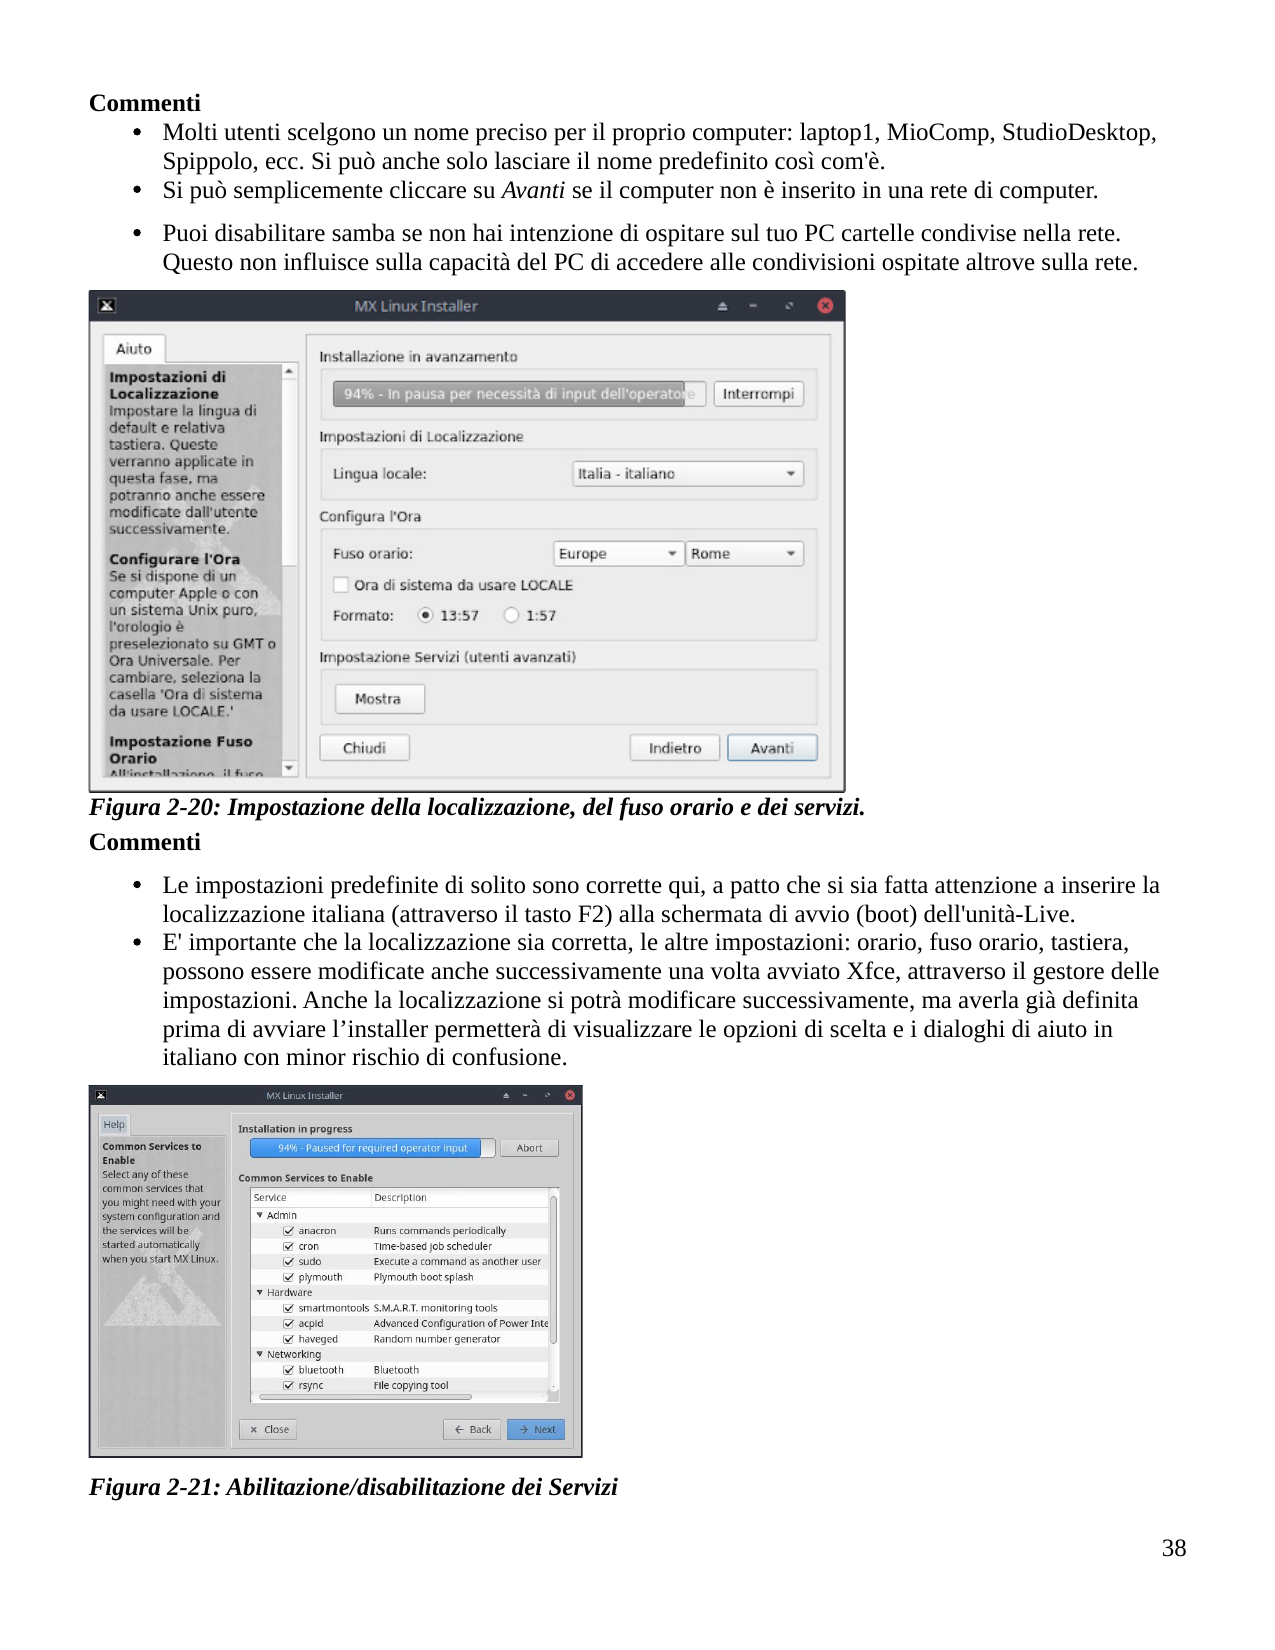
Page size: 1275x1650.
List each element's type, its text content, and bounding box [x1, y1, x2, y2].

list Si può semplicemente cliccare su Avanti se il computer non è inserito in una rete di computer. [133, 175, 1186, 203]
text Commenti [88, 88, 1186, 117]
text Figura 2-21: Abilitazione/disabilitazione dei Servizi [88, 1472, 1186, 1501]
list Le impostazioni predefinite di solito sono corrette qui, a patto che si sia fatta attenzione a inserire la localizzazione italiana (attraverso il tasto F2) alla schermata di avvio (boot) dell'unità-Live. [133, 870, 1186, 927]
text Commenti [88, 827, 1186, 855]
picture [88, 1085, 583, 1458]
list Molti utenti scelgono un nome preciso per il proprio computer: laptop1, MioComp, StudioDesktop, Spippolo, ecc. Si può anche solo lasciare il nome predefinito così com'è. [133, 117, 1186, 175]
list Puoi disabilitare samba se non hai intenzione di ospitare sul tuo PC cartelle condivise nella rete. Questo non influisce sulla capacità del PC di accedere alle condivisioni ospitate altrove sulla rete. [133, 218, 1186, 276]
picture [88, 290, 846, 793]
text Figura 2-20: Impostazione della localizzazione, del fuso orario e dei servizi. [88, 792, 1186, 821]
list E' importante che la localizzazione sia corretta, le altre impostazioni: orario, fuso orario, tastiera, possono essere modificate anche successivamente una volta avviato Xfce, attraverso il gestore delle impostazioni. Anche la localizzazione si potrà modificare successivamente, ma averla già definita prima di avviare l’installer permetterà di visualizzare le opzioni di scelta e i dialoghi di aiuto in italiano con minor rischio di confusione. [133, 927, 1186, 1071]
